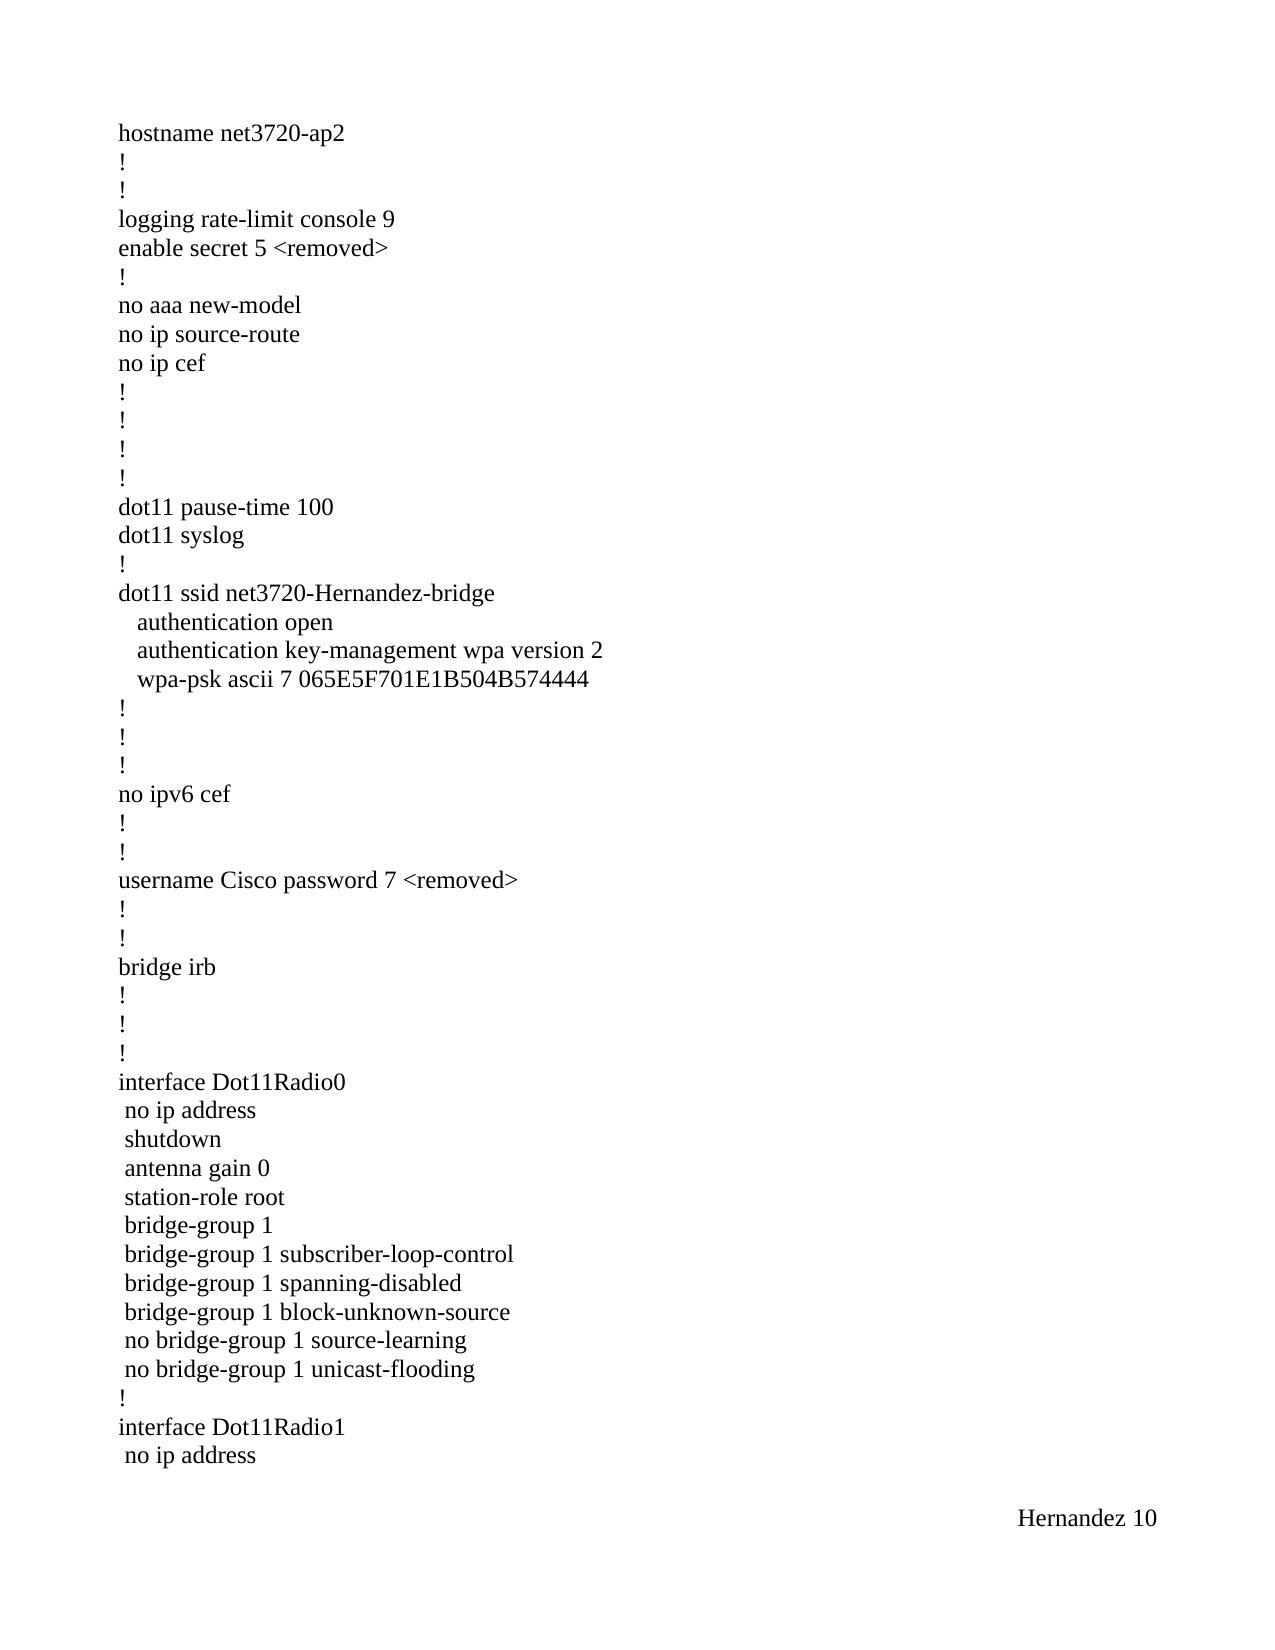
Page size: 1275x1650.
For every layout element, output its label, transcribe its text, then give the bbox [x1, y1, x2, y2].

text ! [118, 1038, 1157, 1067]
text bridge irb [118, 952, 1157, 981]
text no aaa new-model [118, 291, 1157, 319]
text ! [118, 463, 1157, 492]
text ! [118, 751, 1157, 779]
text ! [118, 147, 1157, 176]
text ! [118, 693, 1157, 722]
text no ipv6 cef [118, 779, 1157, 808]
text station-role root [118, 1182, 1157, 1211]
text ! [118, 808, 1157, 837]
text ! [118, 1009, 1157, 1038]
text no ip cef [118, 348, 1157, 377]
text ! [118, 549, 1157, 578]
text no bridge-group 1 source-learning [118, 1326, 1157, 1354]
text authentication open [118, 607, 1157, 636]
text ! [118, 176, 1157, 204]
text dot11 ssid net3720-Hernandez-bridge [118, 578, 1157, 607]
text ! [118, 406, 1157, 434]
text wpa-psk ascii 7 065E5F701E1B504B574444 [118, 664, 1157, 693]
text authentication key-management wpa version 2 [118, 636, 1157, 664]
text dot11 pause-time 100 [118, 492, 1157, 521]
text ! [118, 837, 1157, 866]
text ! [118, 434, 1157, 463]
text no ip address [118, 1096, 1157, 1124]
text bridge-group 1 block-unknown-source [118, 1297, 1157, 1326]
text shutdown [118, 1124, 1157, 1153]
text hostname net3720-ap2 [118, 118, 1157, 147]
text interface Dot11Radio1 [118, 1412, 1157, 1441]
text bridge-group 1 subscriber-loop-control [118, 1239, 1157, 1268]
text ! [118, 923, 1157, 952]
text ! [118, 377, 1157, 406]
text no bridge-group 1 unicast-flooding [118, 1354, 1157, 1383]
text no ip address [118, 1441, 1157, 1469]
text interface Dot11Radio0 [118, 1067, 1157, 1096]
text ! [118, 262, 1157, 291]
text dot11 syslog [118, 521, 1157, 549]
text ! [118, 722, 1157, 751]
text enable secret 5 <removed> [118, 233, 1157, 262]
text no ip source-route [118, 319, 1157, 348]
text ! [118, 981, 1157, 1009]
text bridge-group 1 [118, 1211, 1157, 1239]
text logging rate-limit console 9 [118, 204, 1157, 233]
text ! [118, 894, 1157, 923]
text ! [118, 1383, 1157, 1412]
text antenna gain 0 [118, 1153, 1157, 1182]
text bridge-group 1 spanning-disabled [118, 1268, 1157, 1297]
text username Cisco password 7 <removed> [118, 866, 1157, 894]
